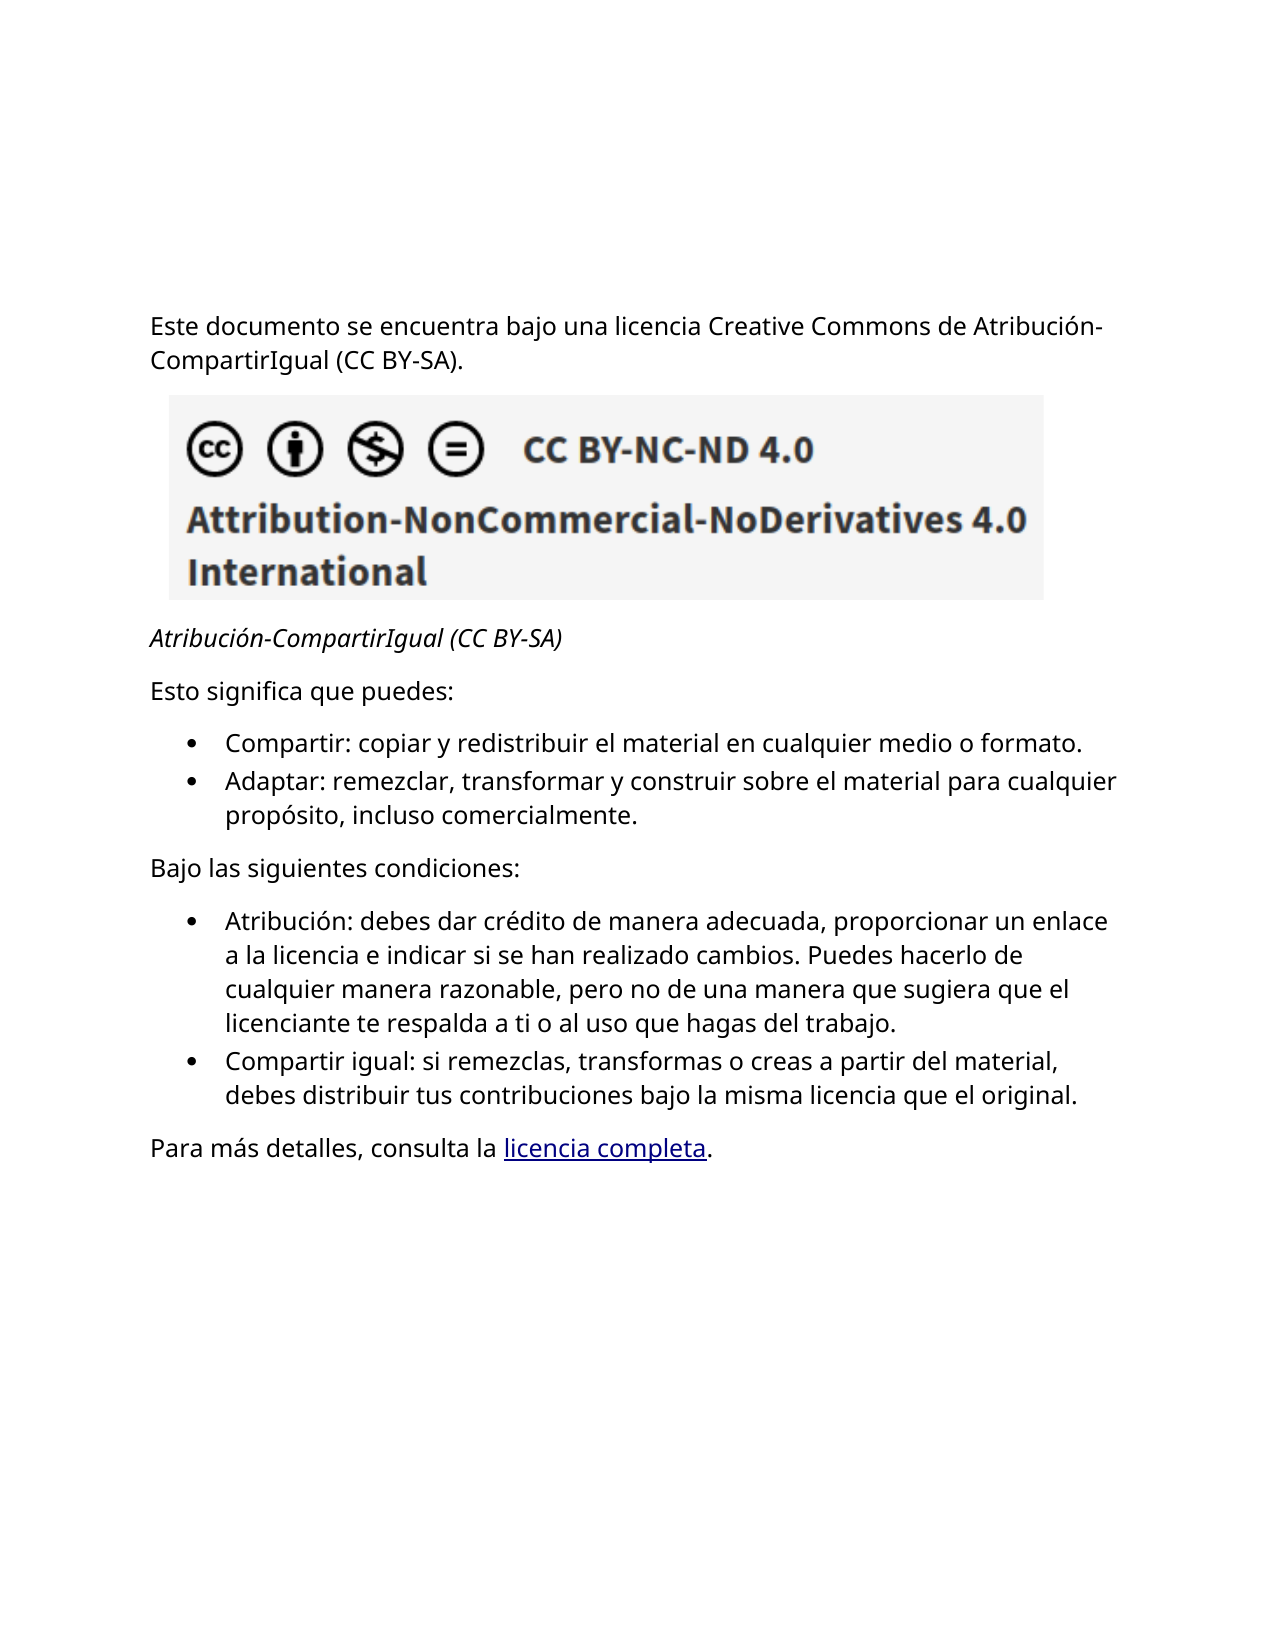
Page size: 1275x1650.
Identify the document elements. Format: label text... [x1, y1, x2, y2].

list Atribución: debes dar crédito de manera adecuada, proporcionar un enlace a la licencia e indicar si se han realizado cambios. Puedes hacerlo de cualquier manera razonable, pero no de una manera que sugiera que el licenciante te respalda a ti o al uso que hagas del trabajo. [187, 904, 1125, 1040]
list Compartir igual: si remezclas, transformas o creas a partir del material, debes distribuir tus contribuciones bajo la misma licencia que el original. [187, 1044, 1125, 1112]
list Compartir: copiar y redistribuir el material en cualquier medio o formato. [187, 726, 1125, 760]
text Atribución-CompartirIgual (CC BY-SA) [150, 621, 1125, 654]
picture [168, 395, 1044, 600]
text Para más detalles, consulta la licencia completa. [150, 1131, 1125, 1164]
text Esto significa que puedes: [150, 673, 1125, 707]
text Este documento se encuentra bajo una licencia Creative Commons de Atribución-CompartirIgual (CC BY-SA). [150, 308, 1125, 377]
list Adaptar: remezclar, transformar y construir sobre el material para cualquier propósito, incluso comercialmente. [187, 764, 1125, 832]
text Bajo las siguientes condiciones: [150, 851, 1125, 885]
